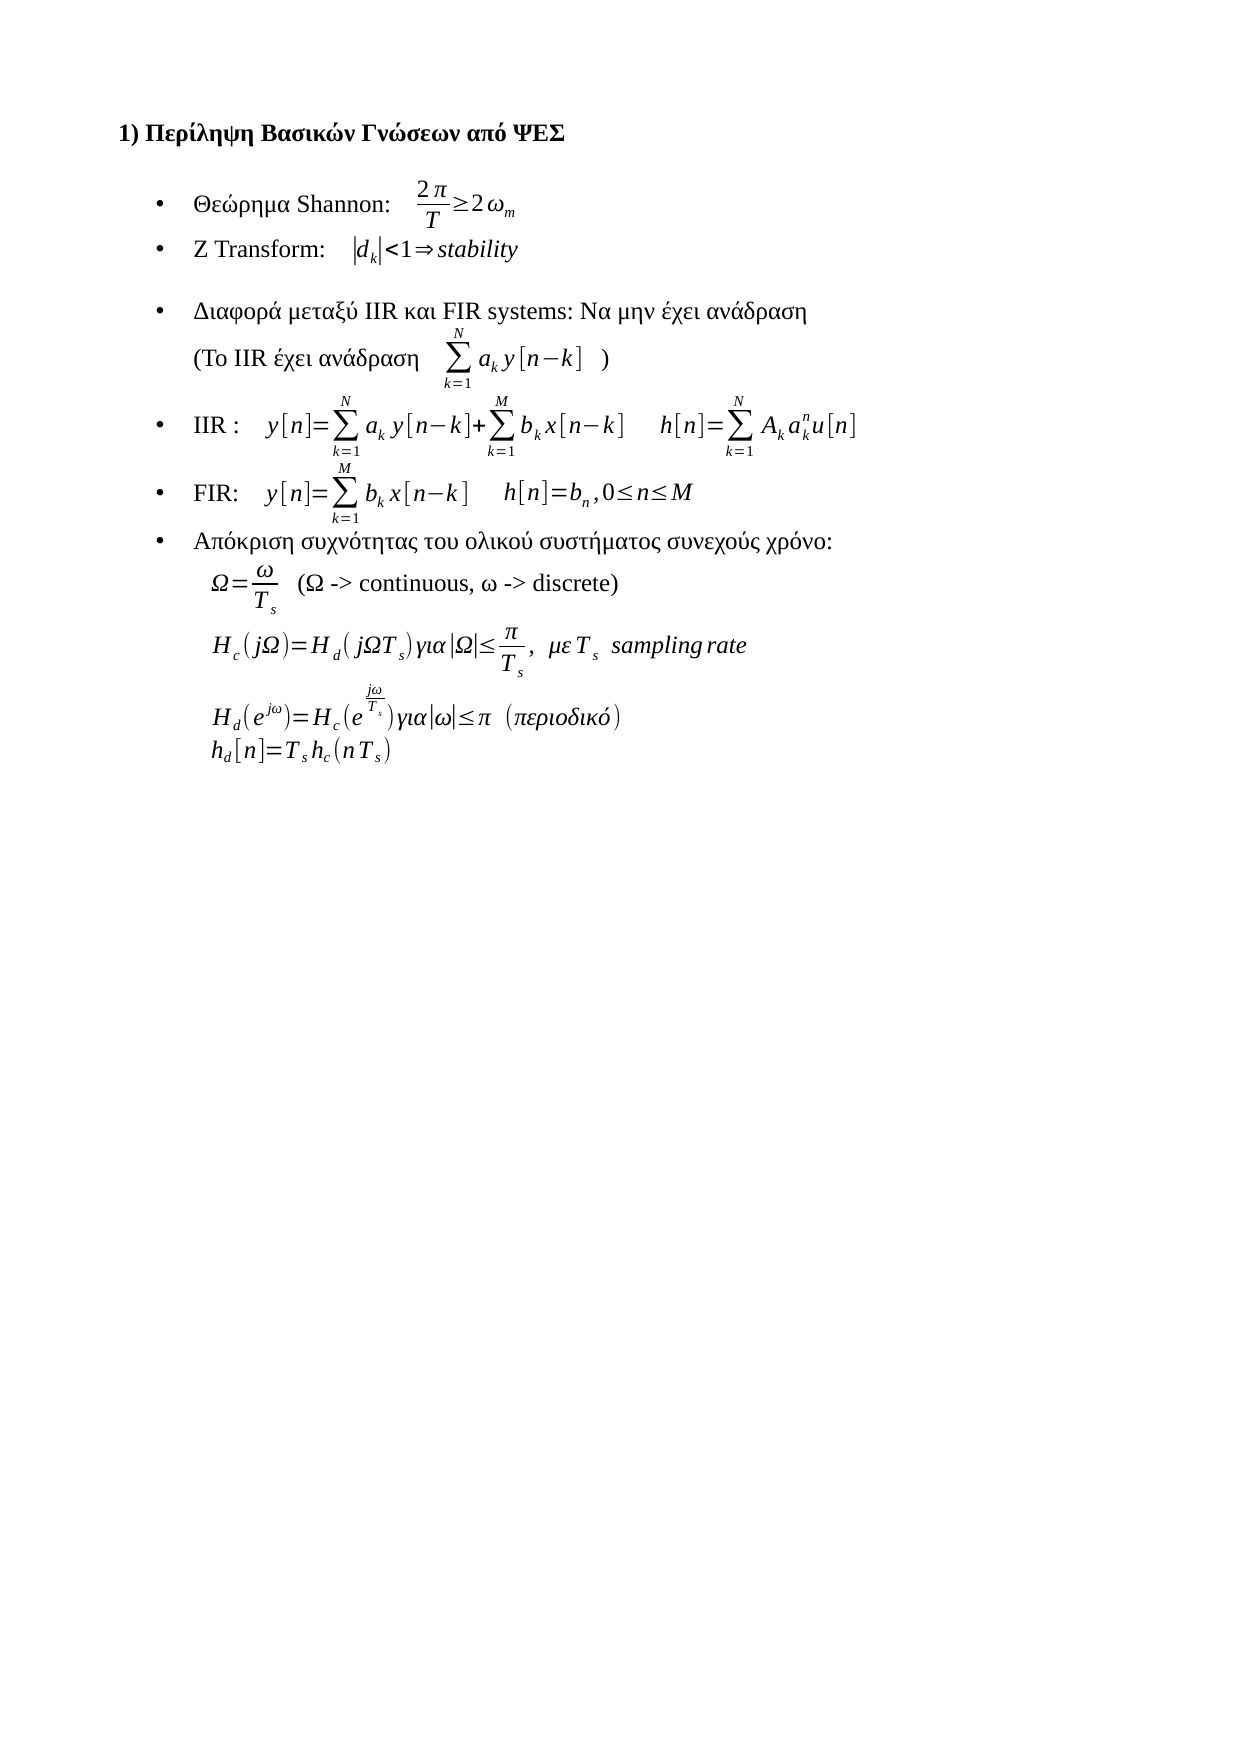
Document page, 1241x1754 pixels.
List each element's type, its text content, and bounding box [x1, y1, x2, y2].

list Z Transform: [156, 234, 1122, 267]
list Απόκριση συχνότητας του ολικού συστήματος συνεχούς χρόνο: (Ω -> continuous, ω -> discrete) [156, 526, 1122, 795]
list FIR: [156, 459, 1122, 526]
list Διαφορά μεταξύ IIR και FIR systems: Να μην έχει ανάδραση (Το IIR έχει ανάδραση ) [156, 296, 1122, 392]
list Θεώρημα Shannon: [156, 176, 1122, 234]
text 1) Περίληψη Βασικών Γνώσεων από ΨΕΣ [118, 118, 1122, 147]
list IIR : [156, 392, 1122, 459]
